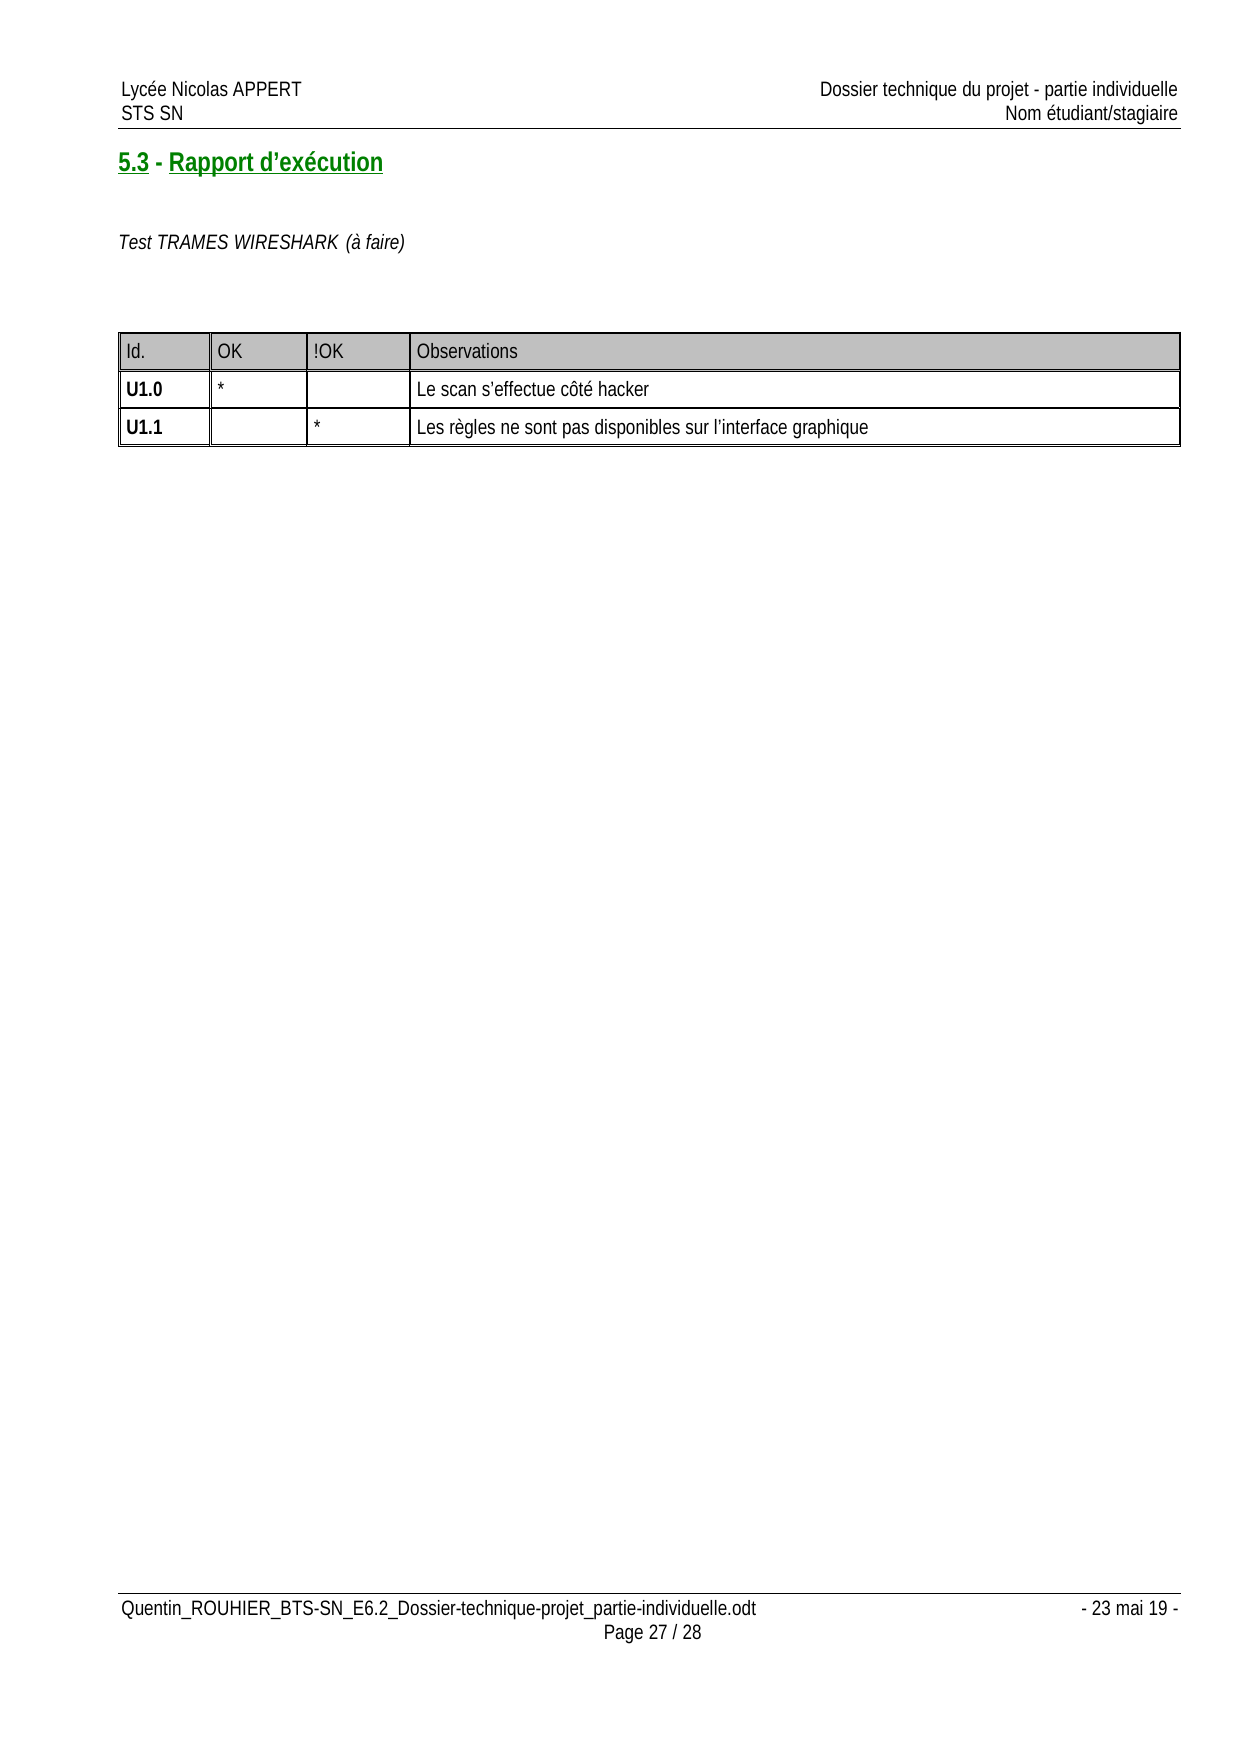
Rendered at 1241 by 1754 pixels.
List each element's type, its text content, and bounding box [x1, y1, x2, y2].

table_cell * [212, 372, 306, 407]
table_cell U1.1 [121, 409, 209, 444]
table_cell * [308, 409, 409, 444]
table_cell [212, 409, 306, 444]
text Test TRAMES WIRESHARK (à faire) [118, 230, 1181, 254]
subtitle 5.3 - Rapport d’exécution [118, 145, 1181, 176]
table_header Observations [411, 334, 1179, 369]
table_header !OK [308, 334, 409, 369]
table_cell U1.0 [121, 372, 209, 407]
table_cell [308, 372, 409, 407]
table_cell Le scan s’effectue côté hacker [411, 372, 1179, 407]
table_header OK [212, 334, 306, 369]
table_header Id. [121, 334, 209, 369]
table_cell Les règles ne sont pas disponibles sur l’interface graphique [411, 409, 1179, 444]
